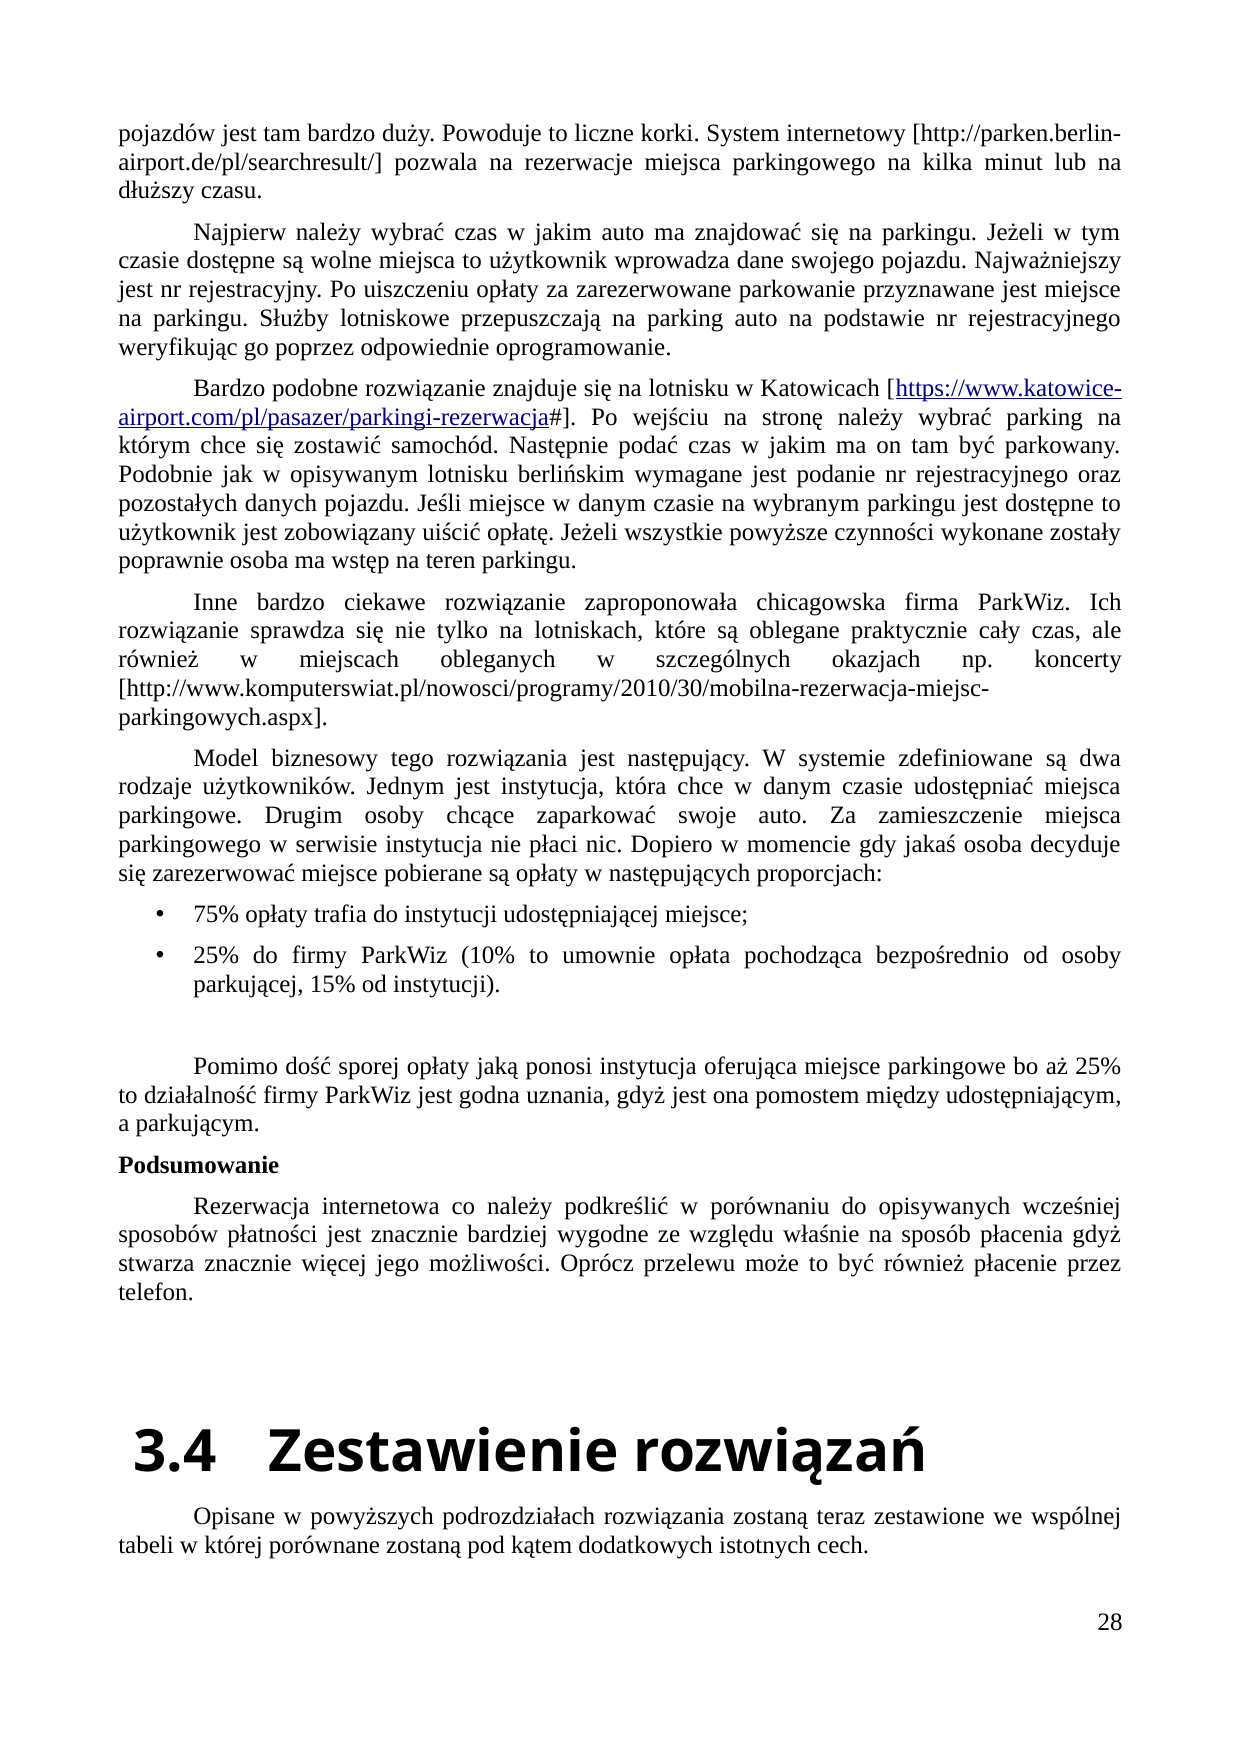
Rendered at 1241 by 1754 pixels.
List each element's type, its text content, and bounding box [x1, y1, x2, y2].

text Opisane w powyższych podrozdziałach rozwiązania zostaną teraz zestawione we wspólnej tabeli w której porównane zostaną pod kątem dodatkowych istotnych cech. [118, 1501, 1122, 1558]
text Inne bardzo ciekawe rozwiązanie zaproponowała chicagowska firma ParkWiz. Ich rozwiązanie sprawdza się nie tylko na lotniskach, które są oblegane praktycznie cały czas, ale również w miejscach obleganych w szczególnych okazjach np. koncerty [http://www.komputerswiat.pl/nowosci/programy/2010/30/mobilna-rezerwacja-miejsc-parkingowych.aspx]. [118, 587, 1122, 730]
text Najpierw należy wybrać czas w jakim auto ma znajdować się na parkingu. Jeżeli w tym czasie dostępne są wolne miejsca to użytkownik wprowadza dane swojego pojazdu. Najważniejszy jest nr rejestracyjny. Po uiszczeniu opłaty za zarezerwowane parkowanie przyznawane jest miejsce na parkingu. Służby lotniskowe przepuszczają na parking auto na podstawie nr rejestracyjnego weryfikując go poprzez odpowiednie oprogramowanie. [118, 217, 1122, 361]
subtitle Zestawienie rozwiązań [118, 1409, 1122, 1488]
text Rezerwacja internetowa co należy podkreślić w porównaniu do opisywanych wcześniej sposobów płatności jest znacznie bardziej wygodne ze względu właśnie na sposób płacenia gdyż stwarza znacznie więcej jego możliwości. Oprócz przelewu może to być również płacenie przez telefon. [118, 1191, 1122, 1306]
text Bardzo podobne rozwiązanie znajduje się na lotnisku w Katowicach [https://www.katowice-airport.com/pl/pasazer/parkingi-rezerwacja#]. Po wejściu na stronę należy wybrać parking na którym chce się zostawić samochód. Następnie podać czas w jakim ma on tam być parkowany. Podobnie jak w opisywanym lotnisku berlińskim wymagane jest podanie nr rejestracyjnego oraz pozostałych danych pojazdu. Jeśli miejsce w danym czasie na wybranym parkingu jest dostępne to użytkownik jest zobowiązany uiścić opłatę. Jeżeli wszystkie powyższe czynności wykonane zostały poprawnie osoba ma wstęp na teren parkingu. [118, 373, 1122, 574]
list 25% do firmy ParkWiz (10% to umownie opłata pochodząca bezpośrednio od osoby parkującej, 15% od instytucji). [156, 940, 1122, 997]
text Podsumowanie [118, 1150, 1122, 1178]
list 75% opłaty trafia do instytucji udostępniającej miejsce; [156, 899, 1122, 928]
text pojazdów jest tam bardzo duży. Powoduje to liczne korki. System internetowy [http://parken.berlin-airport.de/pl/searchresult/] pozwala na rezerwacje miejsca parkingowego na kilka minut lub na dłuższy czasu. [118, 118, 1122, 204]
text Pomimo dość sporej opłaty jaką ponosi instytucja oferująca miejsce parkingowe bo aż 25% to działalność firmy ParkWiz jest godna uznania, gdyż jest ona pomostem między udostępniającym, a parkującym. [118, 1051, 1122, 1137]
text Model biznesowy tego rozwiązania jest następujący. W systemie zdefiniowane są dwa rodzaje użytkowników. Jednym jest instytucja, która chce w danym czasie udostępniać miejsca parkingowe. Drugim osoby chcące zaparkować swoje auto. Za zamieszczenie miejsca parkingowego w serwisie instytucja nie płaci nic. Dopiero w momencie gdy jakaś osoba decyduje się zarezerwować miejsce pobierane są opłaty w następujących proporcjach: [118, 743, 1122, 886]
